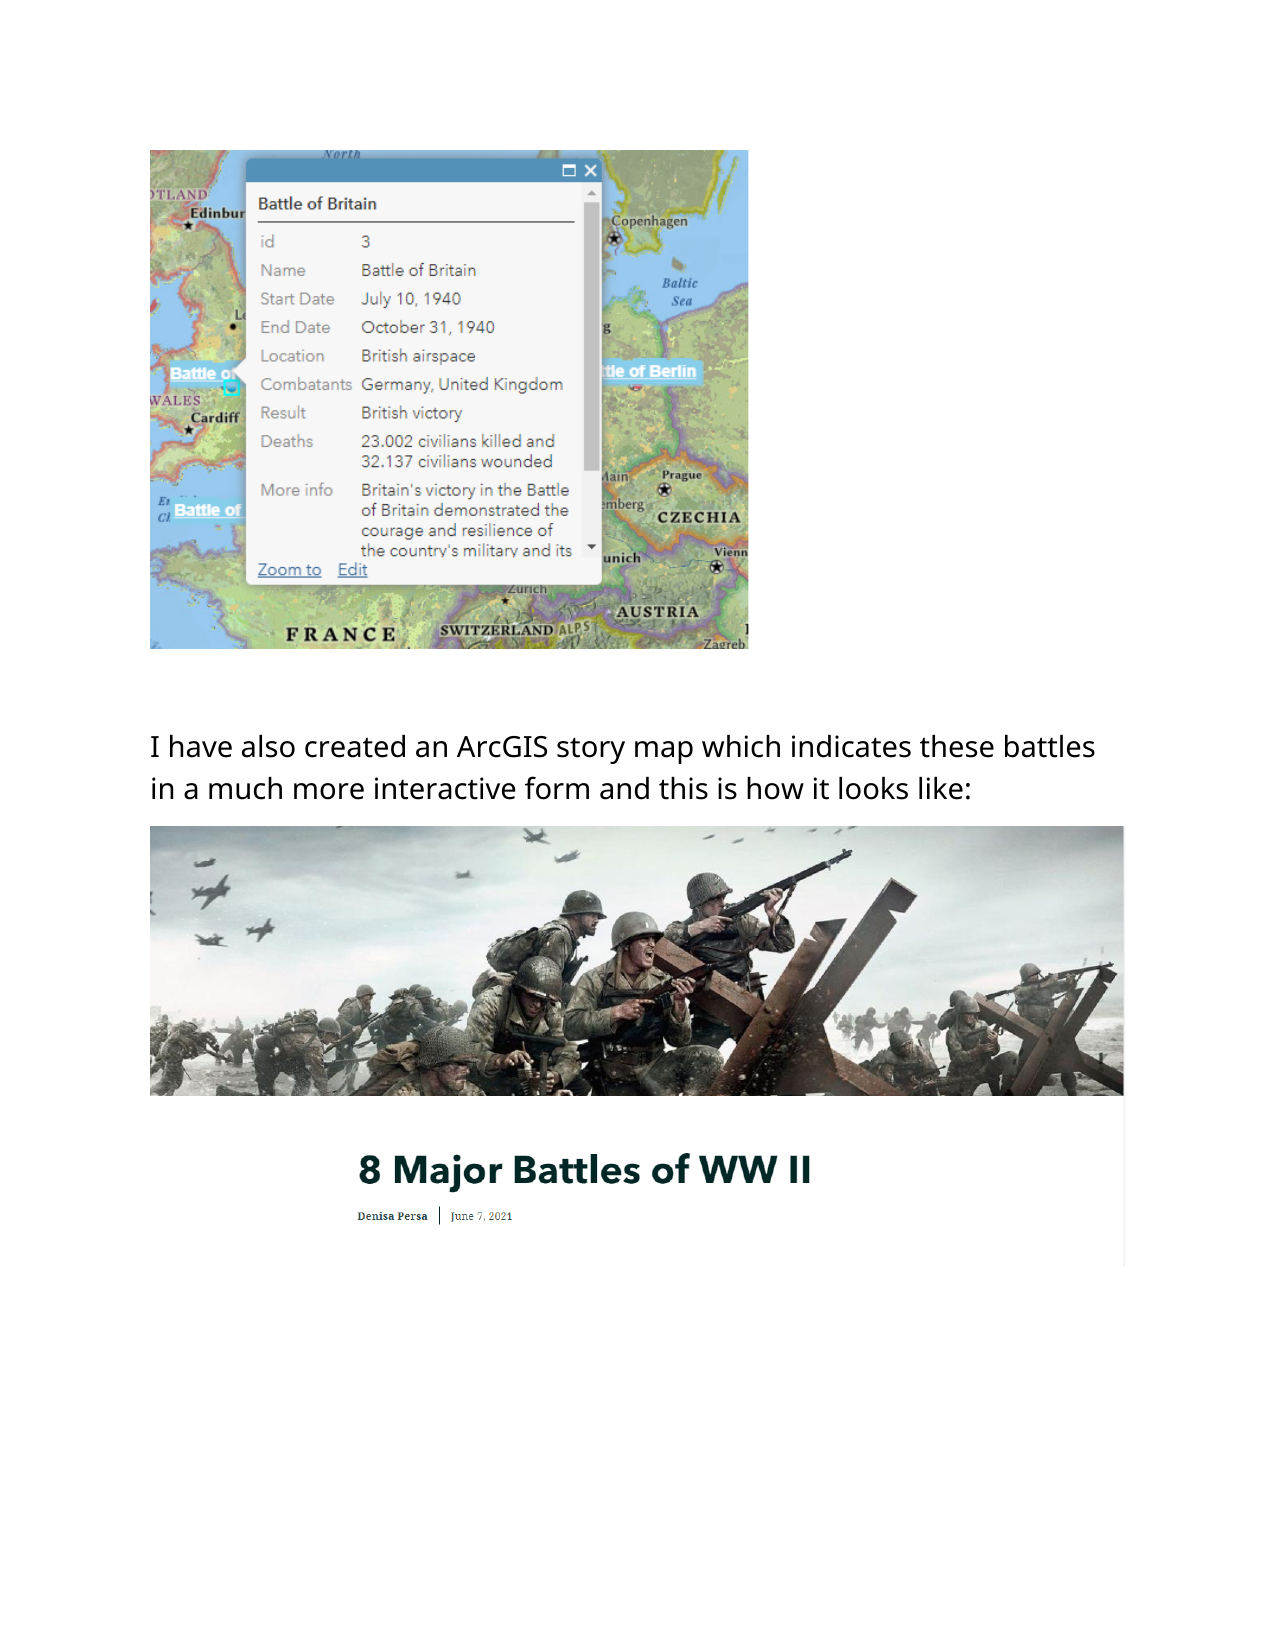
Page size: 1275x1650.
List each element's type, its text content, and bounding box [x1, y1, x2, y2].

text I have also created an ArcGIS story map which indicates these battles in a much more interactive form and this is how it looks like: [150, 726, 1125, 808]
